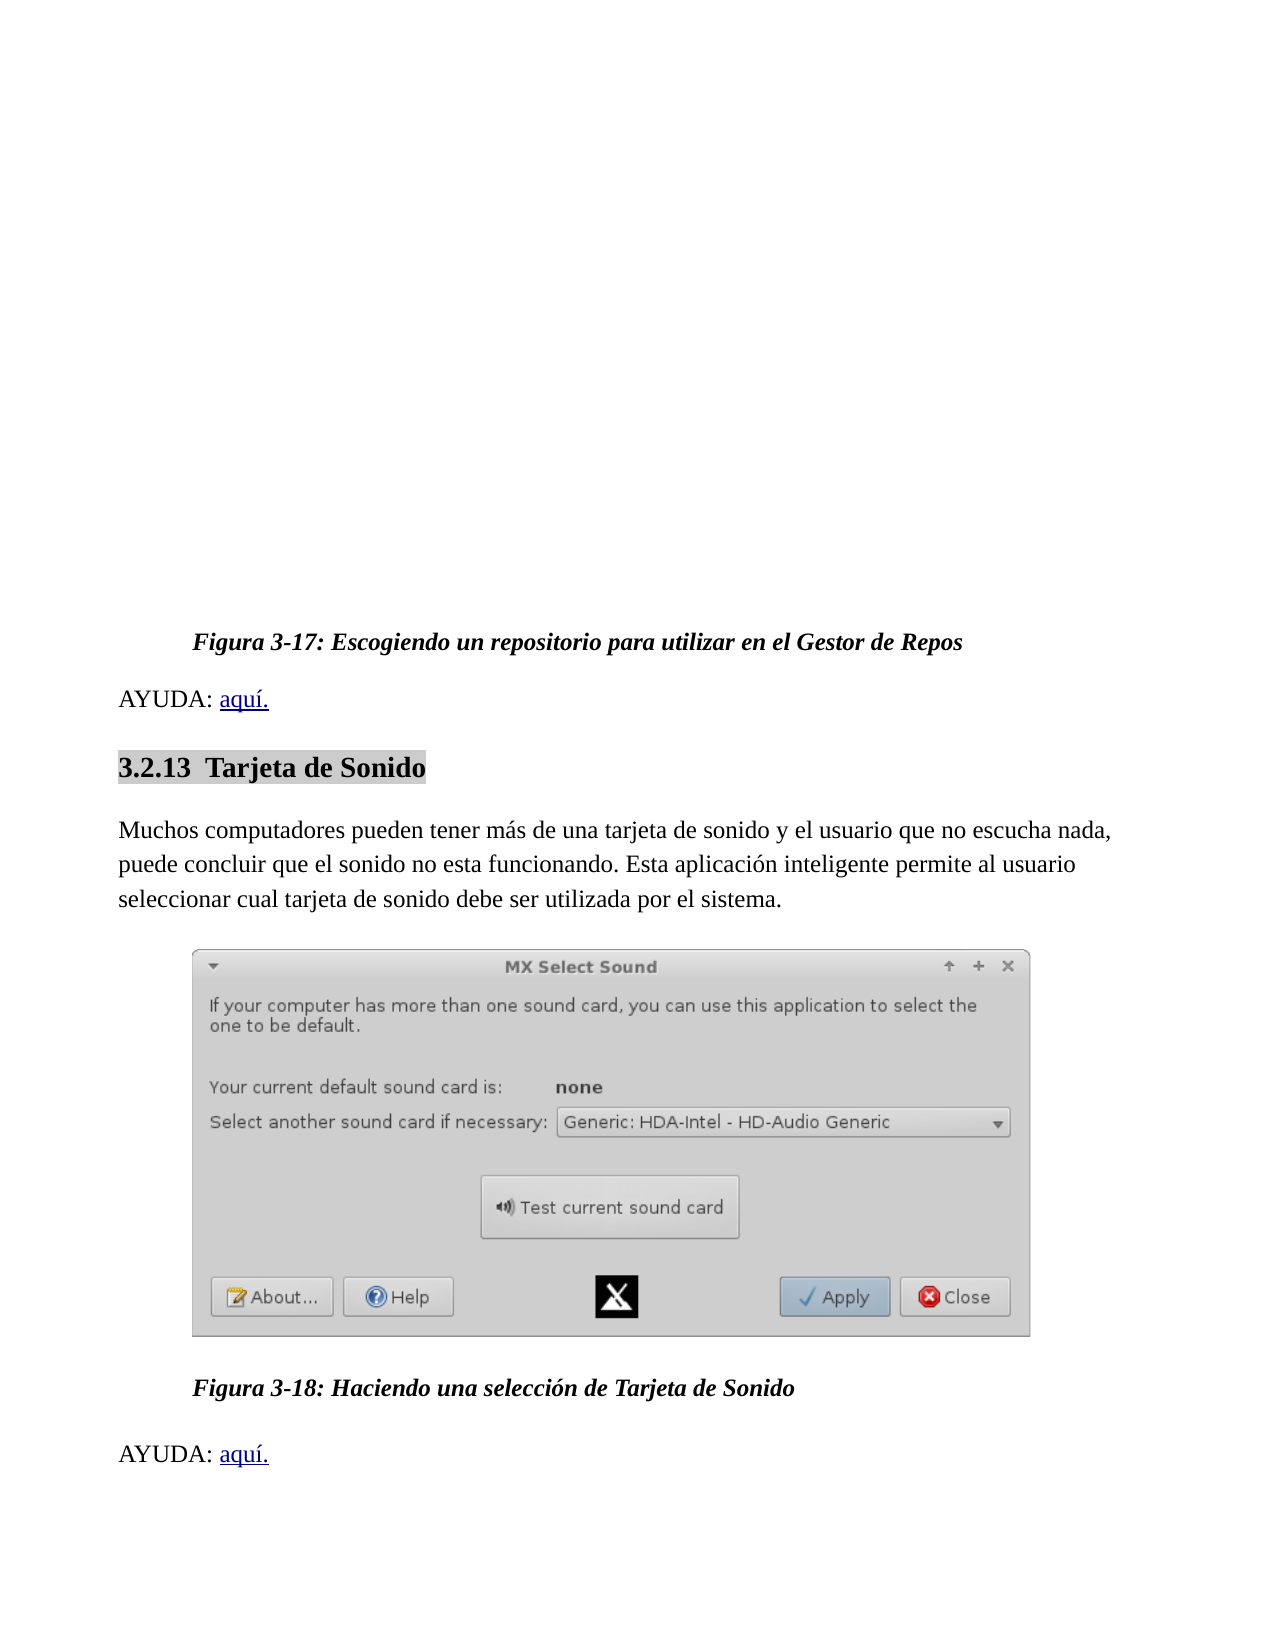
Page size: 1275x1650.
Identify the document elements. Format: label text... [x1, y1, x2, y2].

text Muchos computadores pueden tener más de una tarjeta de sonido y el usuario que no escucha nada, puede concluir que el sonido no esta funcionando. Esta aplicación inteligente permite al usuario seleccionar cual tarjeta de sonido debe ser utilizada por el sistema. [118, 815, 1157, 913]
picture [192, 949, 1031, 1337]
text AYUDA: aquí. [118, 1439, 1157, 1468]
text AYUDA: aquí. [118, 684, 1157, 713]
text Figura 3-18: Haciendo una selección de Tarjeta de Sonido [118, 1373, 1157, 1402]
subtitle 3.2.13 Tarjeta de Sonido [426, 750, 1157, 784]
text Figura 3-17: Escogiendo un repositorio para utilizar en el Gestor de Repos [118, 627, 1157, 656]
